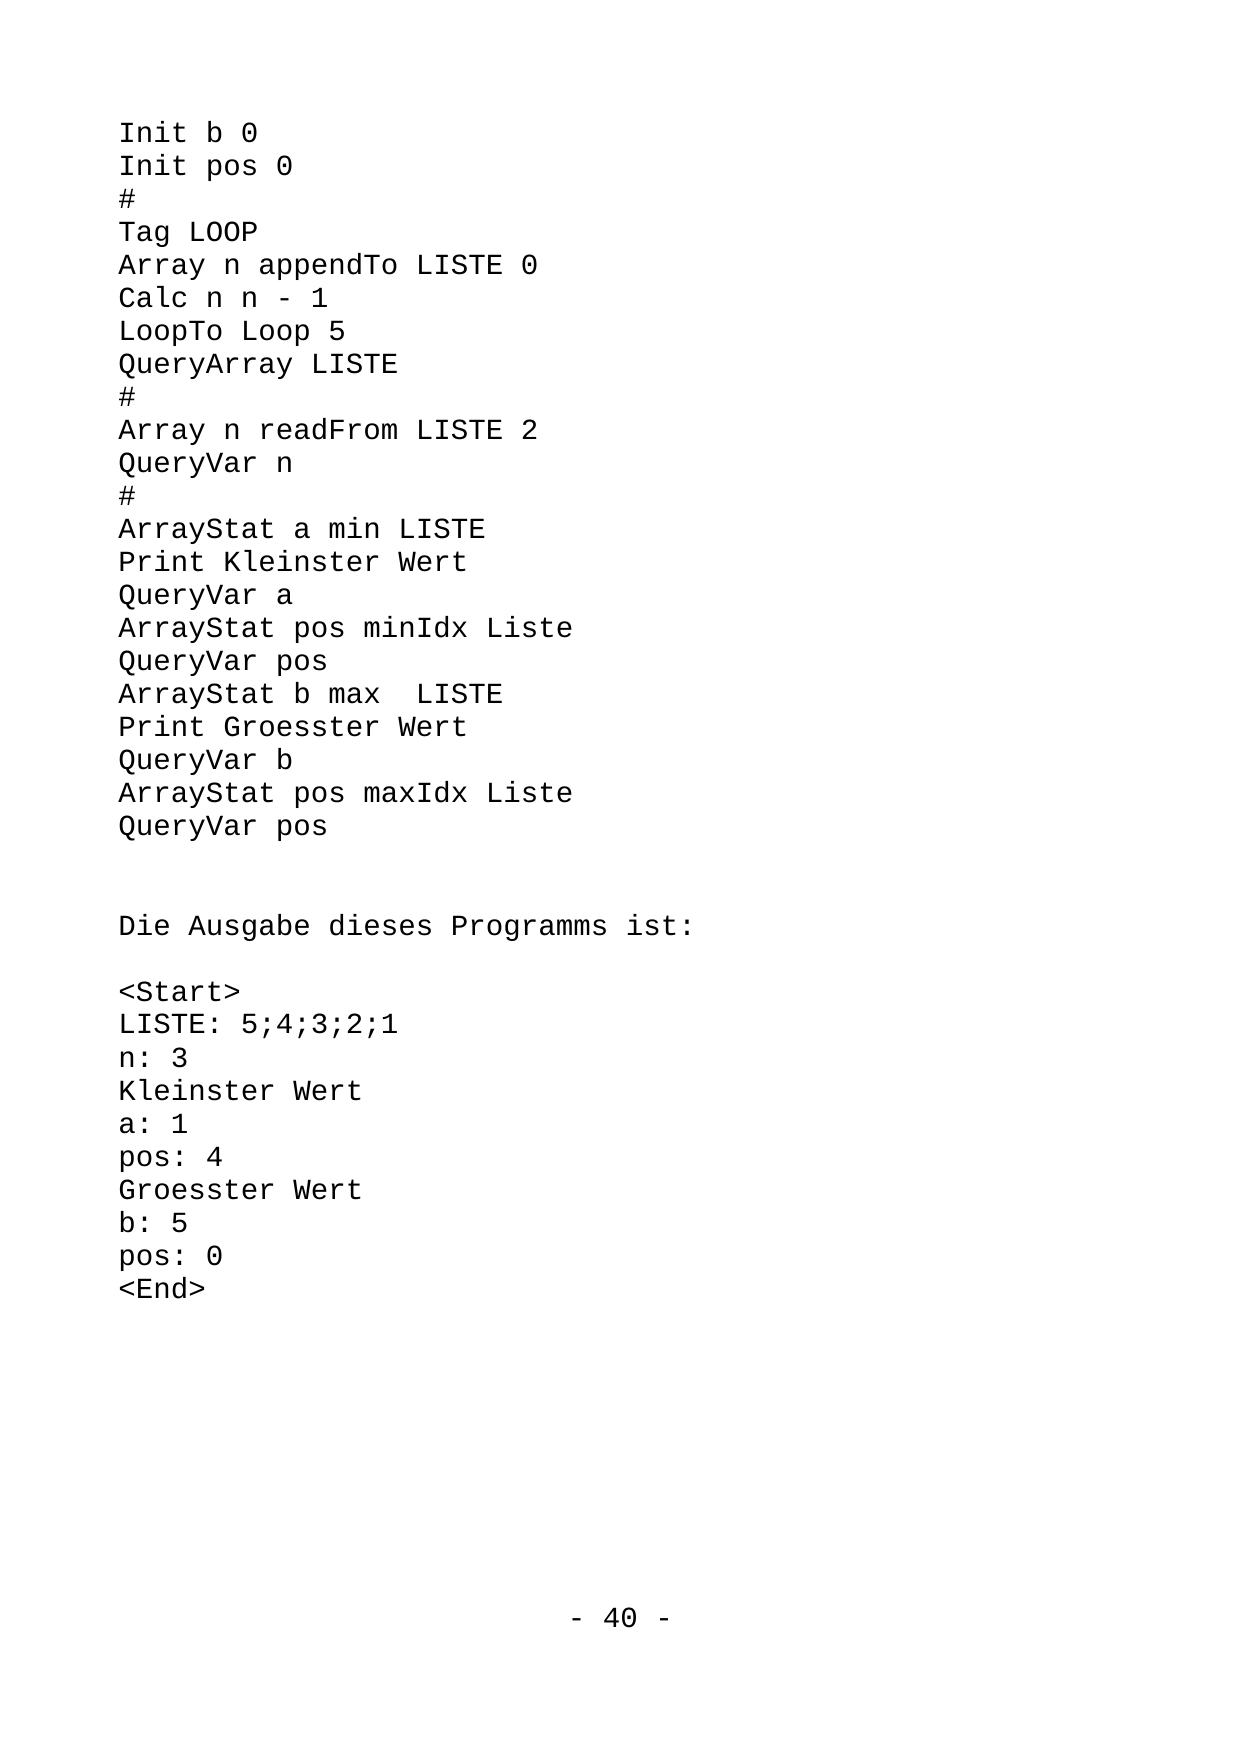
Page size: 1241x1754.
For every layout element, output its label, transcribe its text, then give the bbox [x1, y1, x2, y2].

text Init b 0 [118, 118, 1122, 151]
text Tag LOOP [118, 217, 1122, 250]
text QueryVar pos [118, 646, 1122, 679]
text Kleinster Wert [118, 1076, 1122, 1109]
text LoopTo Loop 5 [118, 316, 1122, 349]
text Print Groesster Wert [118, 712, 1122, 746]
text ArrayStat b max LISTE [118, 679, 1122, 712]
text Print Kleinster Wert [118, 547, 1122, 580]
text Array n readFrom LISTE 2 [118, 415, 1122, 448]
text LISTE: 5;4;3;2;1 [118, 1010, 1122, 1043]
text ArrayStat pos maxIdx Liste [118, 778, 1122, 812]
text b: 5 [118, 1208, 1122, 1241]
text QueryVar pos [118, 812, 1122, 844]
text Init pos 0 [118, 151, 1122, 184]
text <End> [118, 1274, 1122, 1307]
text pos: 4 [118, 1142, 1122, 1175]
text ArrayStat pos minIdx Liste [118, 613, 1122, 646]
text ArrayStat a min LISTE [118, 514, 1122, 547]
text pos: 0 [118, 1241, 1122, 1274]
text QueryArray LISTE [118, 349, 1122, 382]
text Groesster Wert [118, 1175, 1122, 1208]
text # [118, 382, 1122, 415]
text Array n appendTo LISTE 0 [118, 250, 1122, 283]
text QueryVar n [118, 448, 1122, 481]
text <Start> [118, 977, 1122, 1010]
text n: 3 [118, 1043, 1122, 1076]
text a: 1 [118, 1109, 1122, 1142]
text QueryVar b [118, 746, 1122, 778]
text Die Ausgabe dieses Programms ist: [118, 911, 1122, 944]
text # [118, 184, 1122, 217]
text # [118, 481, 1122, 514]
text Calc n n - 1 [118, 283, 1122, 316]
text QueryVar a [118, 580, 1122, 613]
